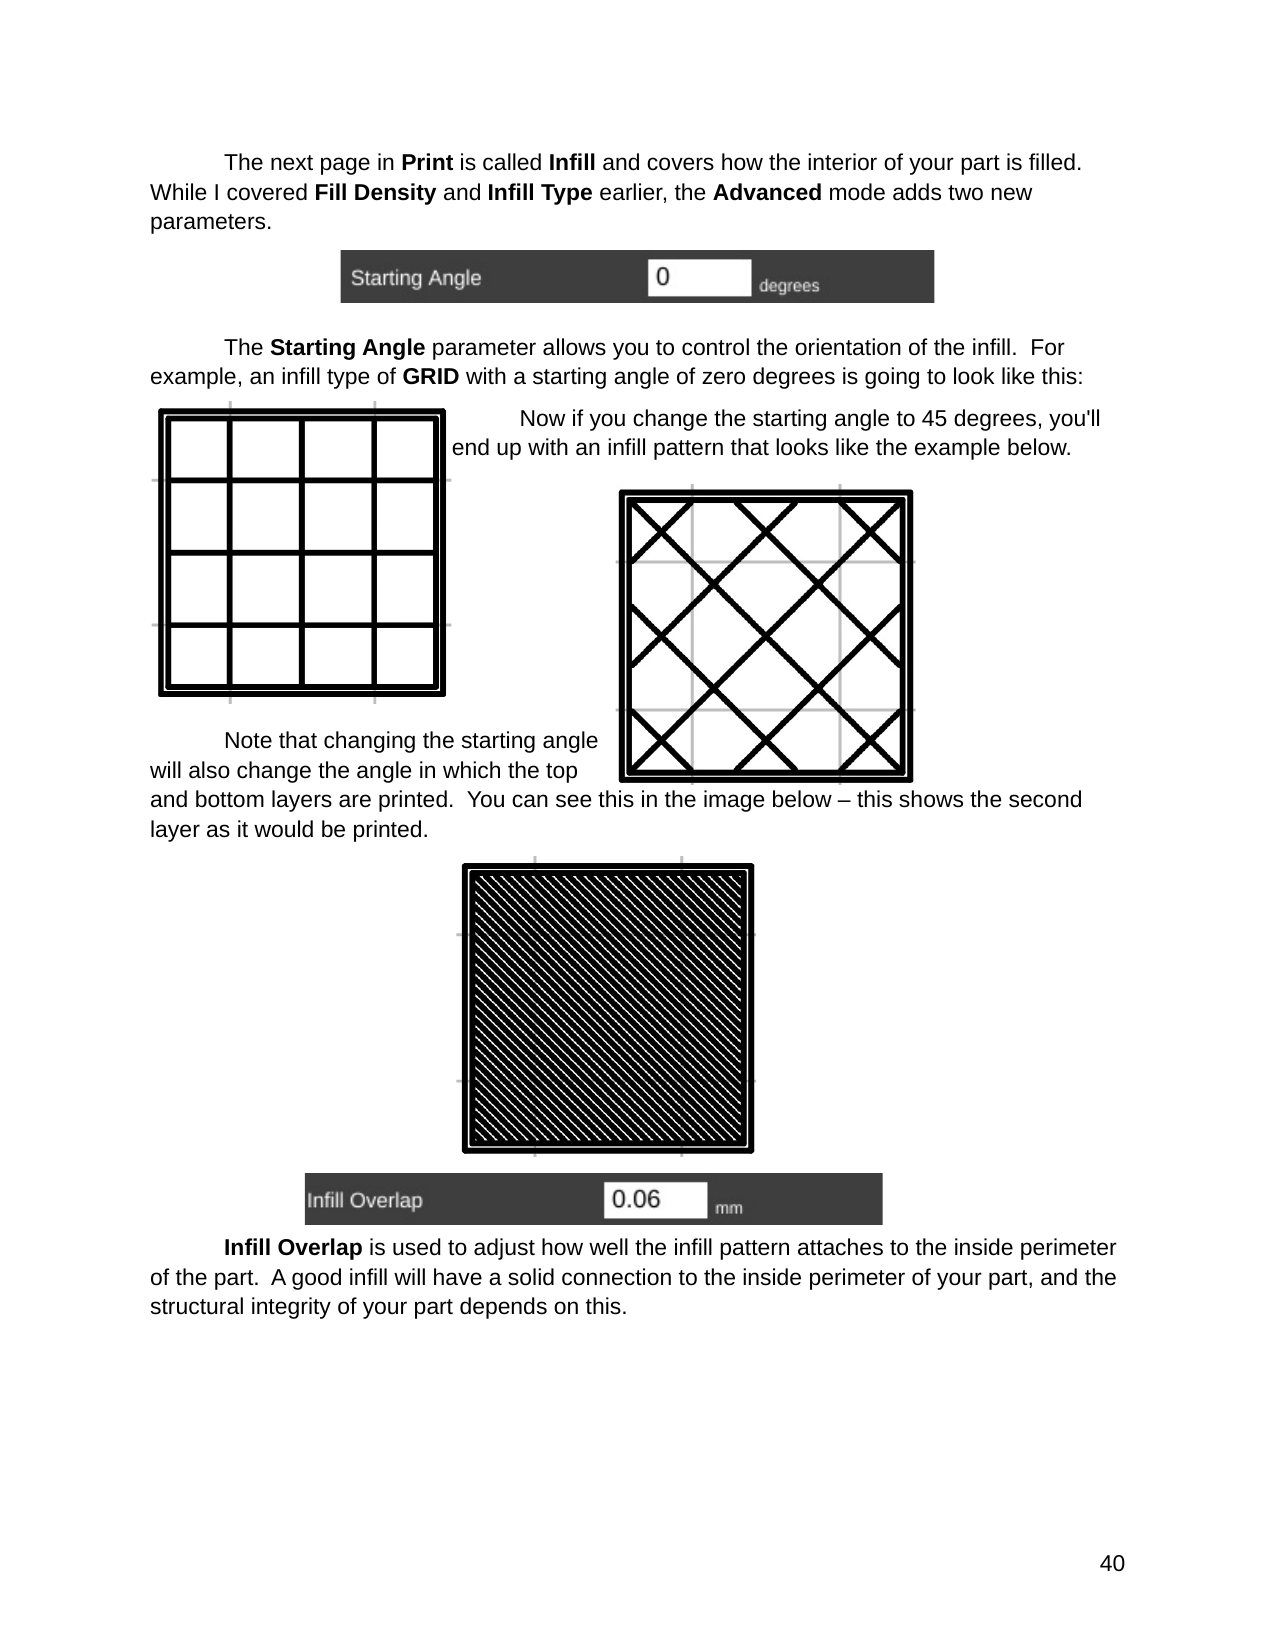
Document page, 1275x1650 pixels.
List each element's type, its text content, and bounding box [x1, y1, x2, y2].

subtitle Infill Overlap is used to adjust how well the infill pattern attaches to the inside perimeter of the part. A good infill will have a solid connection to the inside perimeter of your part, and the structural integrity of your part depends on this. [150, 1235, 1125, 1319]
picture [304, 1173, 883, 1225]
picture [615, 484, 916, 785]
picture [151, 401, 452, 704]
subtitle Note that changing the starting angle will also change the angle in which the top and bottom layers are printed. You can see this in the image below – this shows the second layer as it would be printed. [150, 728, 1125, 842]
picture [456, 856, 757, 1157]
picture [340, 250, 935, 303]
subtitle Now if you change the starting angle to 45 degrees, you'll end up with an infill pattern that looks like the example below. [452, 406, 1125, 461]
subtitle The Starting Angle parameter allows you to control the orientation of the infill. For example, an infill type of GRID with a starting angle of zero degrees is going to look like this: [150, 334, 1125, 389]
subtitle The next page in Print is called Infill and covers how the interior of your part is filled. While I covered Fill Density and Infill Type earlier, the Advanced mode adds two new parameters. [150, 150, 1125, 234]
